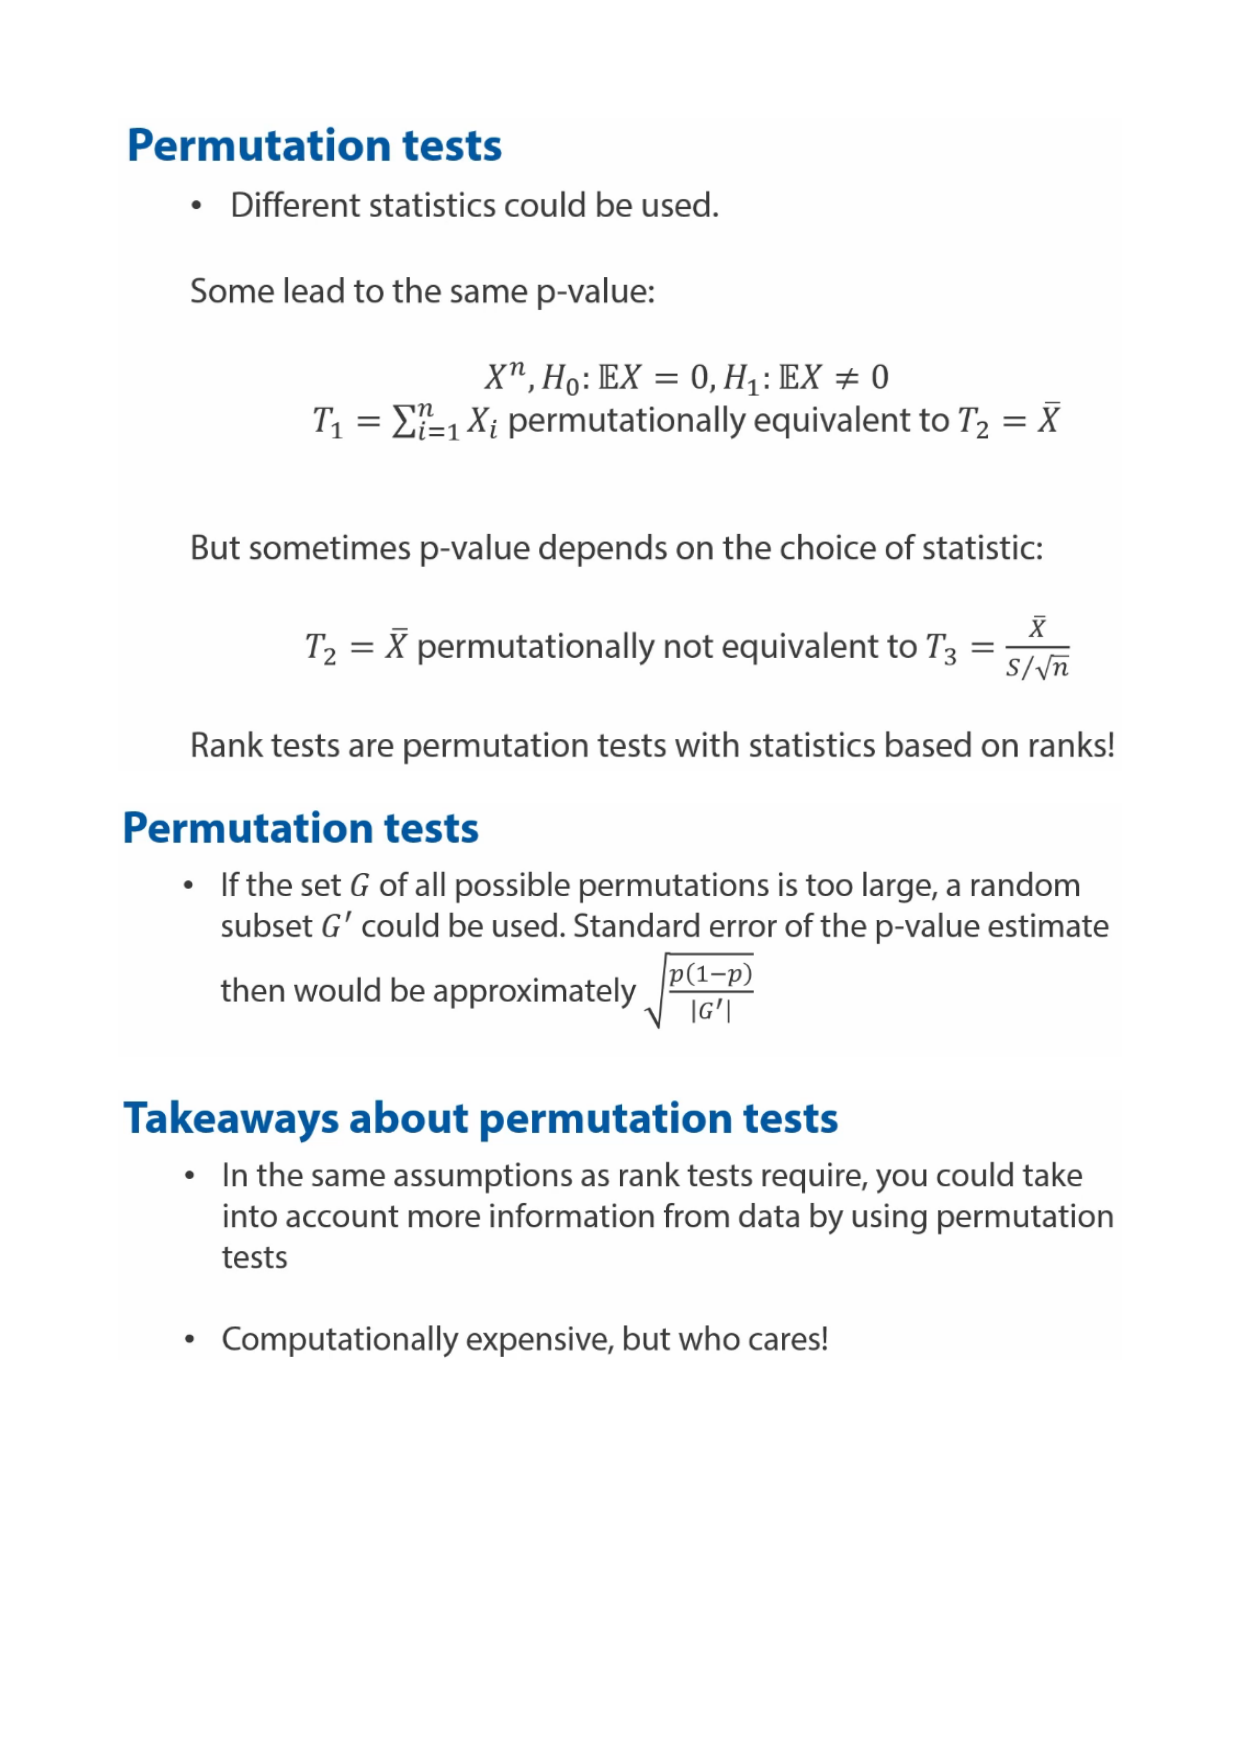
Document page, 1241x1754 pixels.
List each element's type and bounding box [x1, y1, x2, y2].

picture [118, 118, 1123, 771]
picture [118, 803, 1123, 1057]
picture [118, 1090, 1123, 1360]
